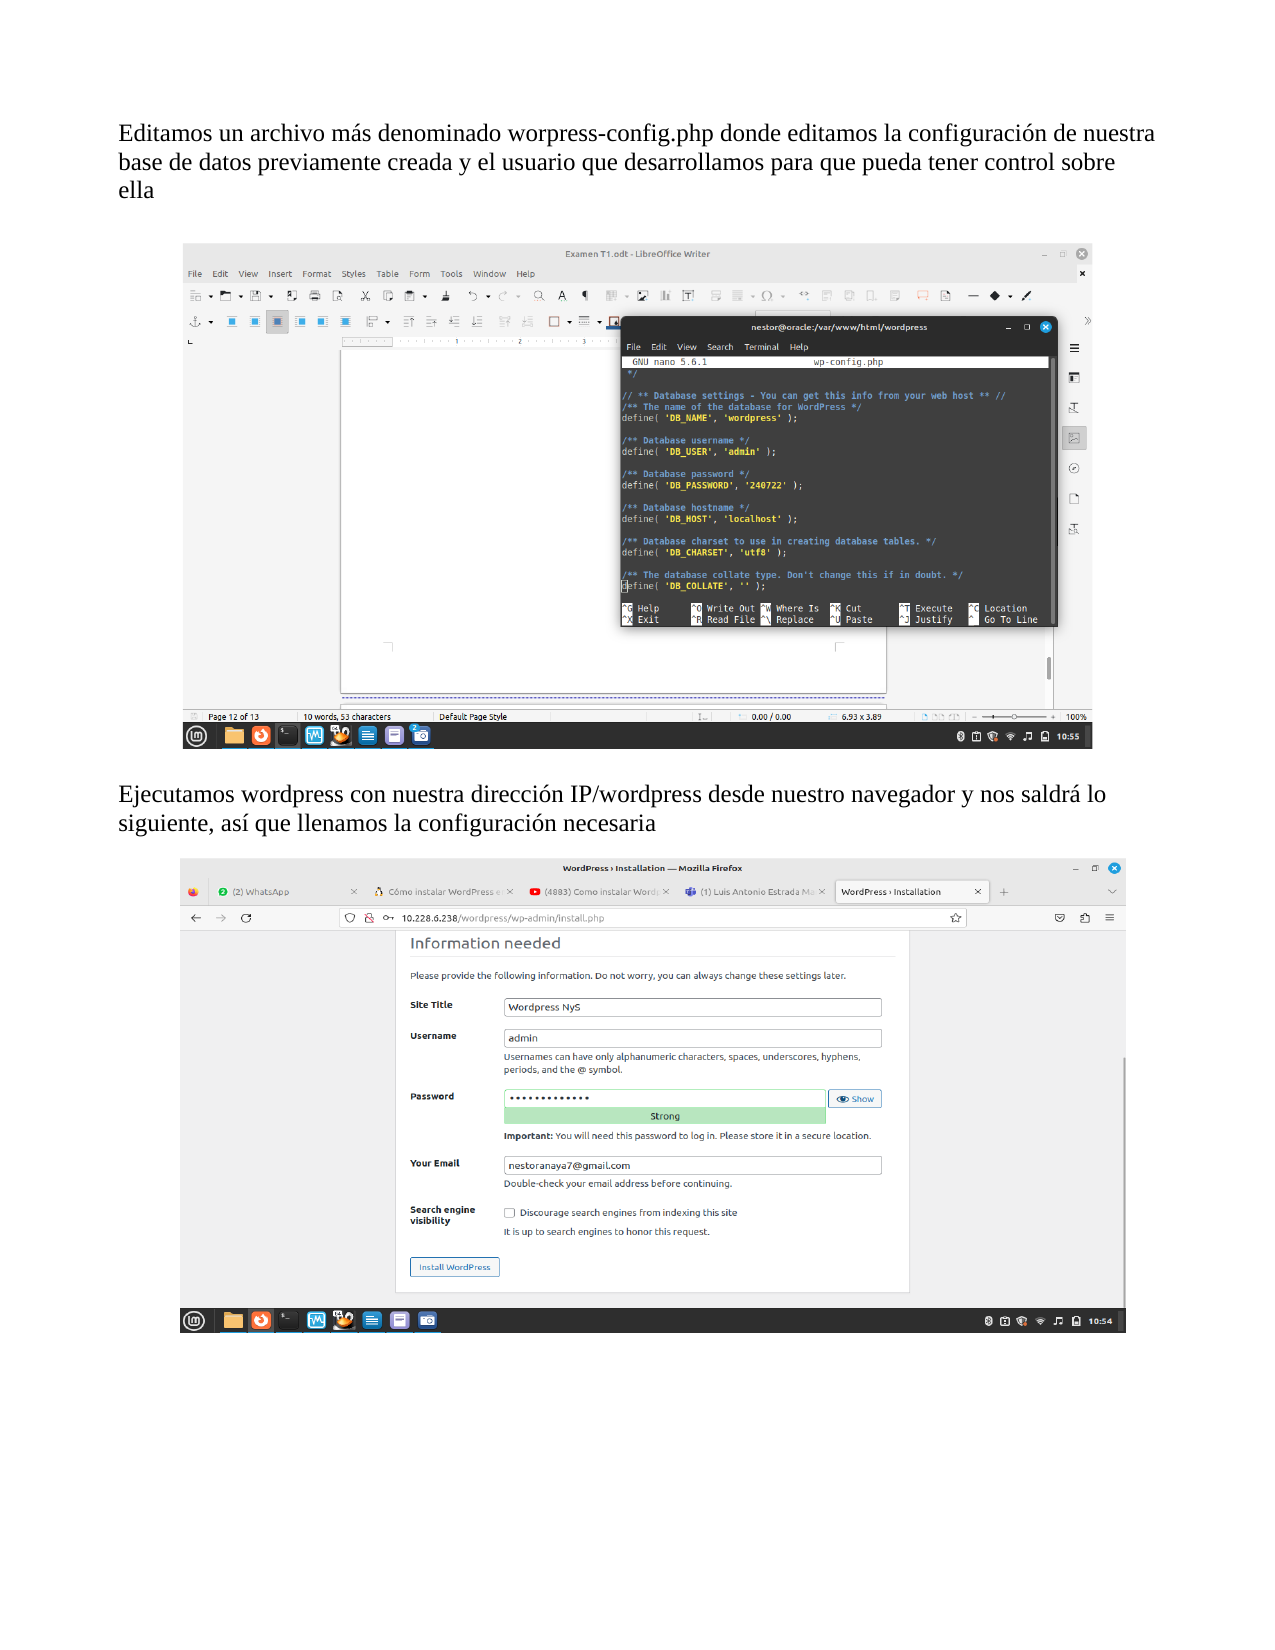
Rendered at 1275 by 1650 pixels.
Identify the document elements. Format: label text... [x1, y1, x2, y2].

text Editamos un archivo más denominado worpress-config.php donde editamos la configuración de nuestra base de datos previamente creada y el usuario que desarrollamos para que pueda tener control sobre ella [118, 118, 1157, 204]
text Ejecutamos wordpress con nuestra dirección IP/wordpress desde nuestro navegador y nos saldrá lo siguiente, así que llenamos la configuración necesaria [118, 779, 1157, 837]
